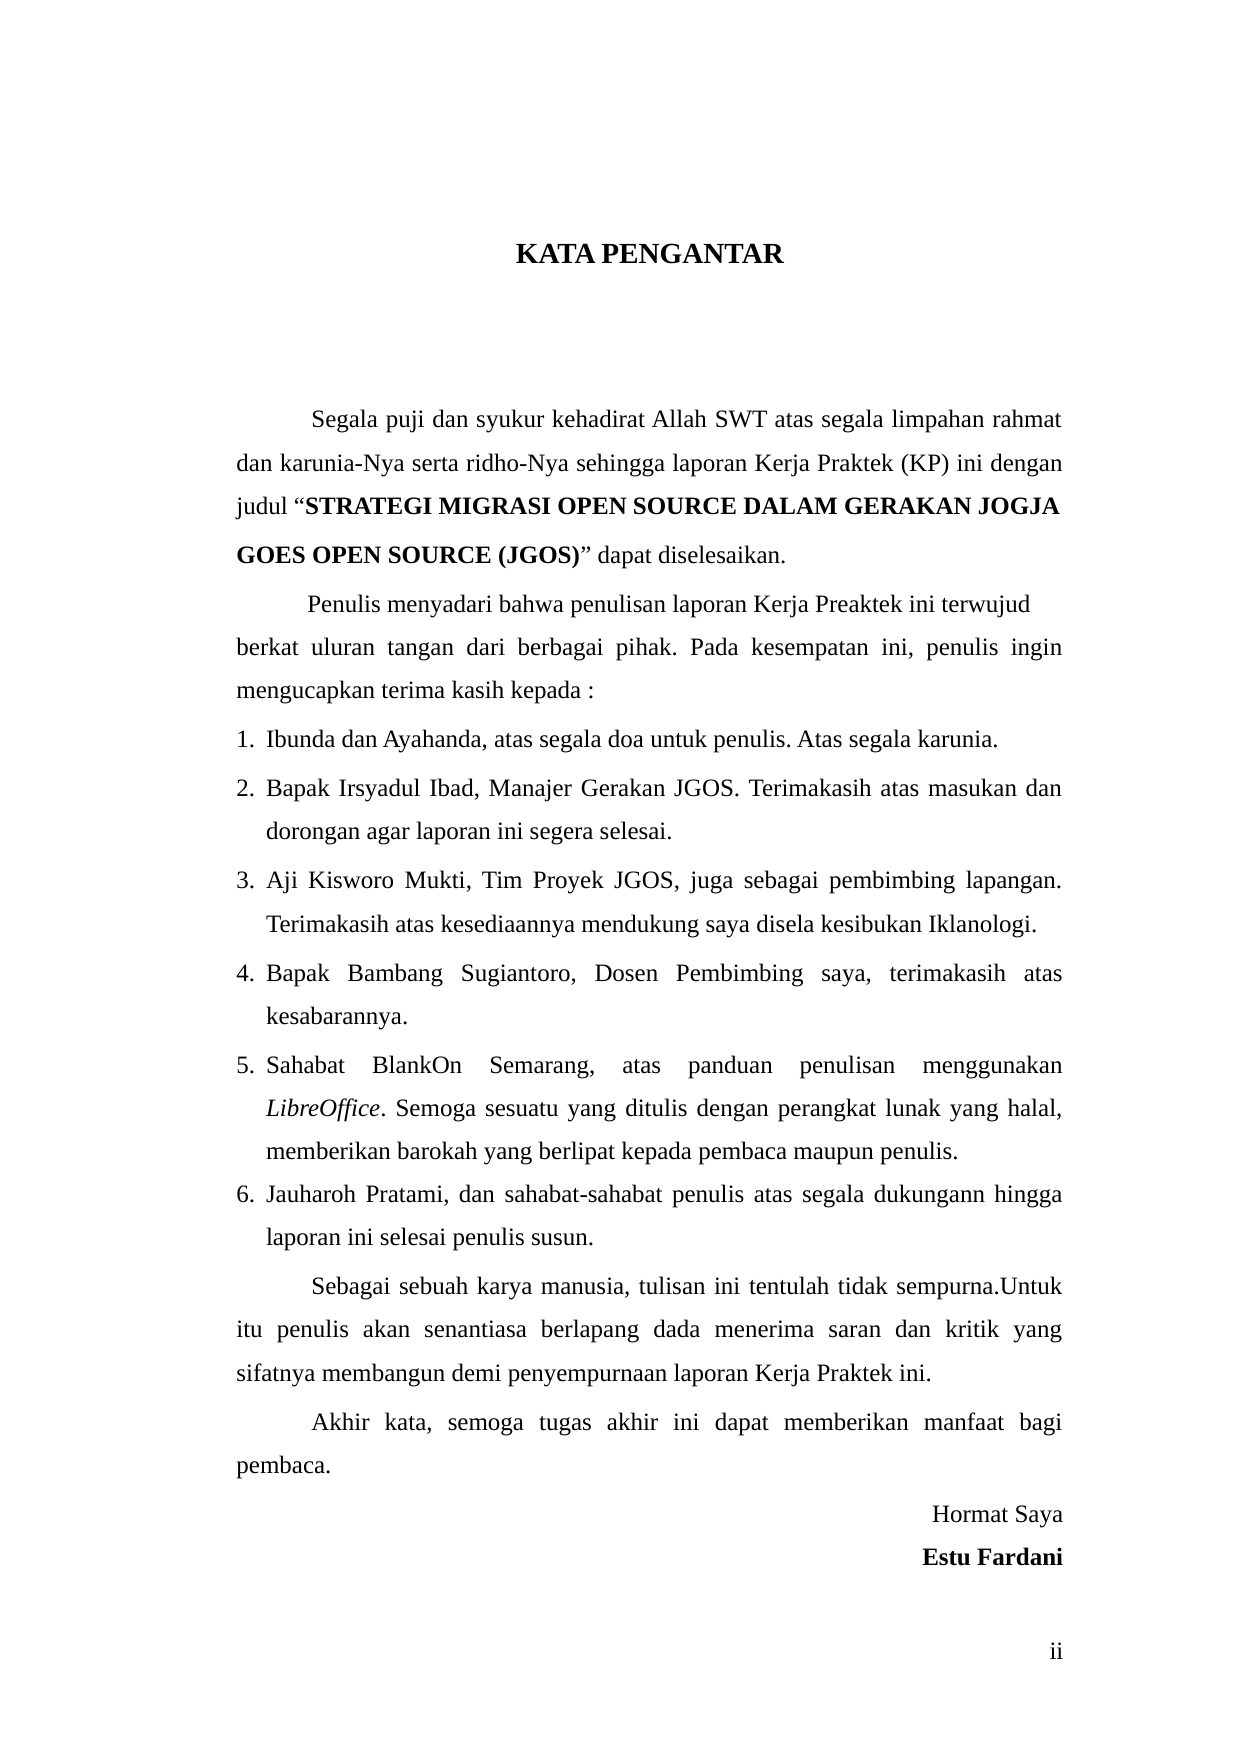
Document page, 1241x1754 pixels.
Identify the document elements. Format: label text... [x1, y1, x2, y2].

text Segala puji dan syukur kehadirat Allah SWT atas segala limpahan rahmat dan karunia-Nya serta ridho-Nya sehingga laporan Kerja Praktek (KP) ini dengan judul “STRATEGI MIGRASI OPEN SOURCE DALAM GERAKAN JOGJA [236, 404, 1063, 519]
list Aji Kisworo Mukti, Tim Proyek JGOS, juga sebagai pembimbing lapangan. Terimakasih atas kesediaannya mendukung saya disela kesibukan Iklanologi. [236, 866, 1063, 937]
text Hormat Saya [236, 1499, 1063, 1528]
text Sebagai sebuah karya manusia, tulisan ini tentulah tidak sempurna.Untuk itu penulis akan senantiasa berlapang dada menerima saran dan kritik yang sifatnya membangun demi penyempurnaan laporan Kerja Praktek ini. [236, 1271, 1063, 1386]
list Bapak Irsyadul Ibad, Manajer Gerakan JGOS. Terimakasih atas masukan dan dorongan agar laporan ini segera selesai. [236, 773, 1063, 845]
list Ibunda dan Ayahanda, atas segala doa untuk penulis. Atas segala karunia. [236, 724, 1063, 753]
text berkat uluran tangan dari berbagai pihak. Pada kesempatan ini, penulis ingin mengucapkan terima kasih kepada : [236, 632, 1063, 704]
text GOES OPEN SOURCE (JGOS)” dapat diselesaikan. [236, 540, 1063, 569]
text Estu Fardani [236, 1542, 1063, 1571]
text Penulis menyadari bahwa penulisan laporan Kerja Preaktek ini terwujud [236, 589, 1063, 618]
list Sahabat BlankOn Semarang, atas panduan penulisan menggunakan LibreOffice. Semoga sesuatu yang ditulis dengan perangkat lunak yang halal, memberikan barokah yang berlipat kepada pembaca maupun penulis. [236, 1050, 1063, 1165]
list Jauharoh Pratami, dan sahabat-sahabat penulis atas segala dukungann hingga laporan ini selesai penulis susun. [236, 1179, 1063, 1251]
text KATA PENGANTAR [236, 236, 1063, 270]
text Akhir kata, semoga tugas akhir ini dapat memberikan manfaat bagi pembaca. [236, 1407, 1063, 1479]
list Bapak Bambang Sugiantoro, Dosen Pembimbing saya, terimakasih atas kesabarannya. [236, 958, 1063, 1029]
